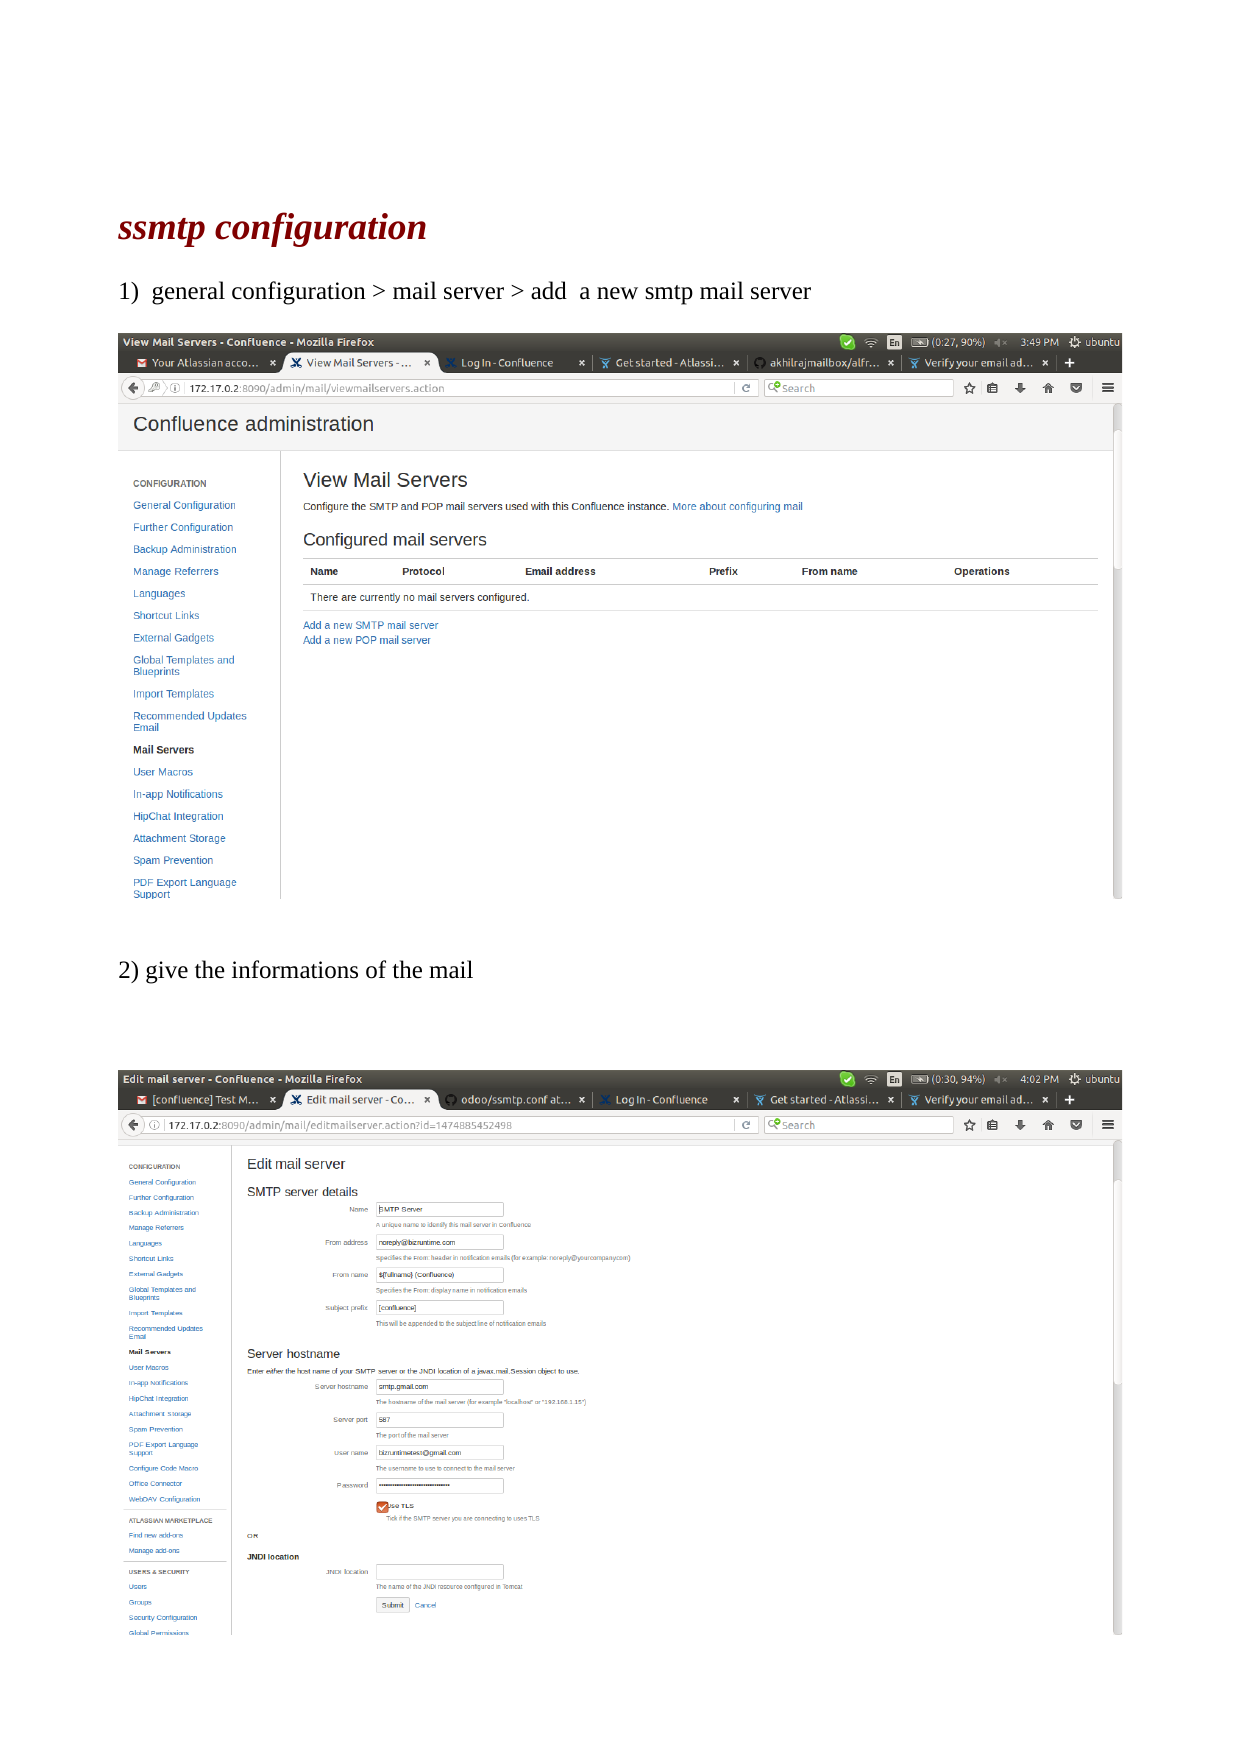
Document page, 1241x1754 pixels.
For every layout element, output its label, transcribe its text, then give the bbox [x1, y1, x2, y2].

picture [118, 1070, 1123, 1635]
text 1) general configuration > mail server > add a new smtp mail server [118, 276, 1122, 305]
picture [118, 333, 1123, 899]
text 2) give the informations of the mail [118, 956, 1122, 984]
text ssmtp configuration [118, 204, 1122, 247]
